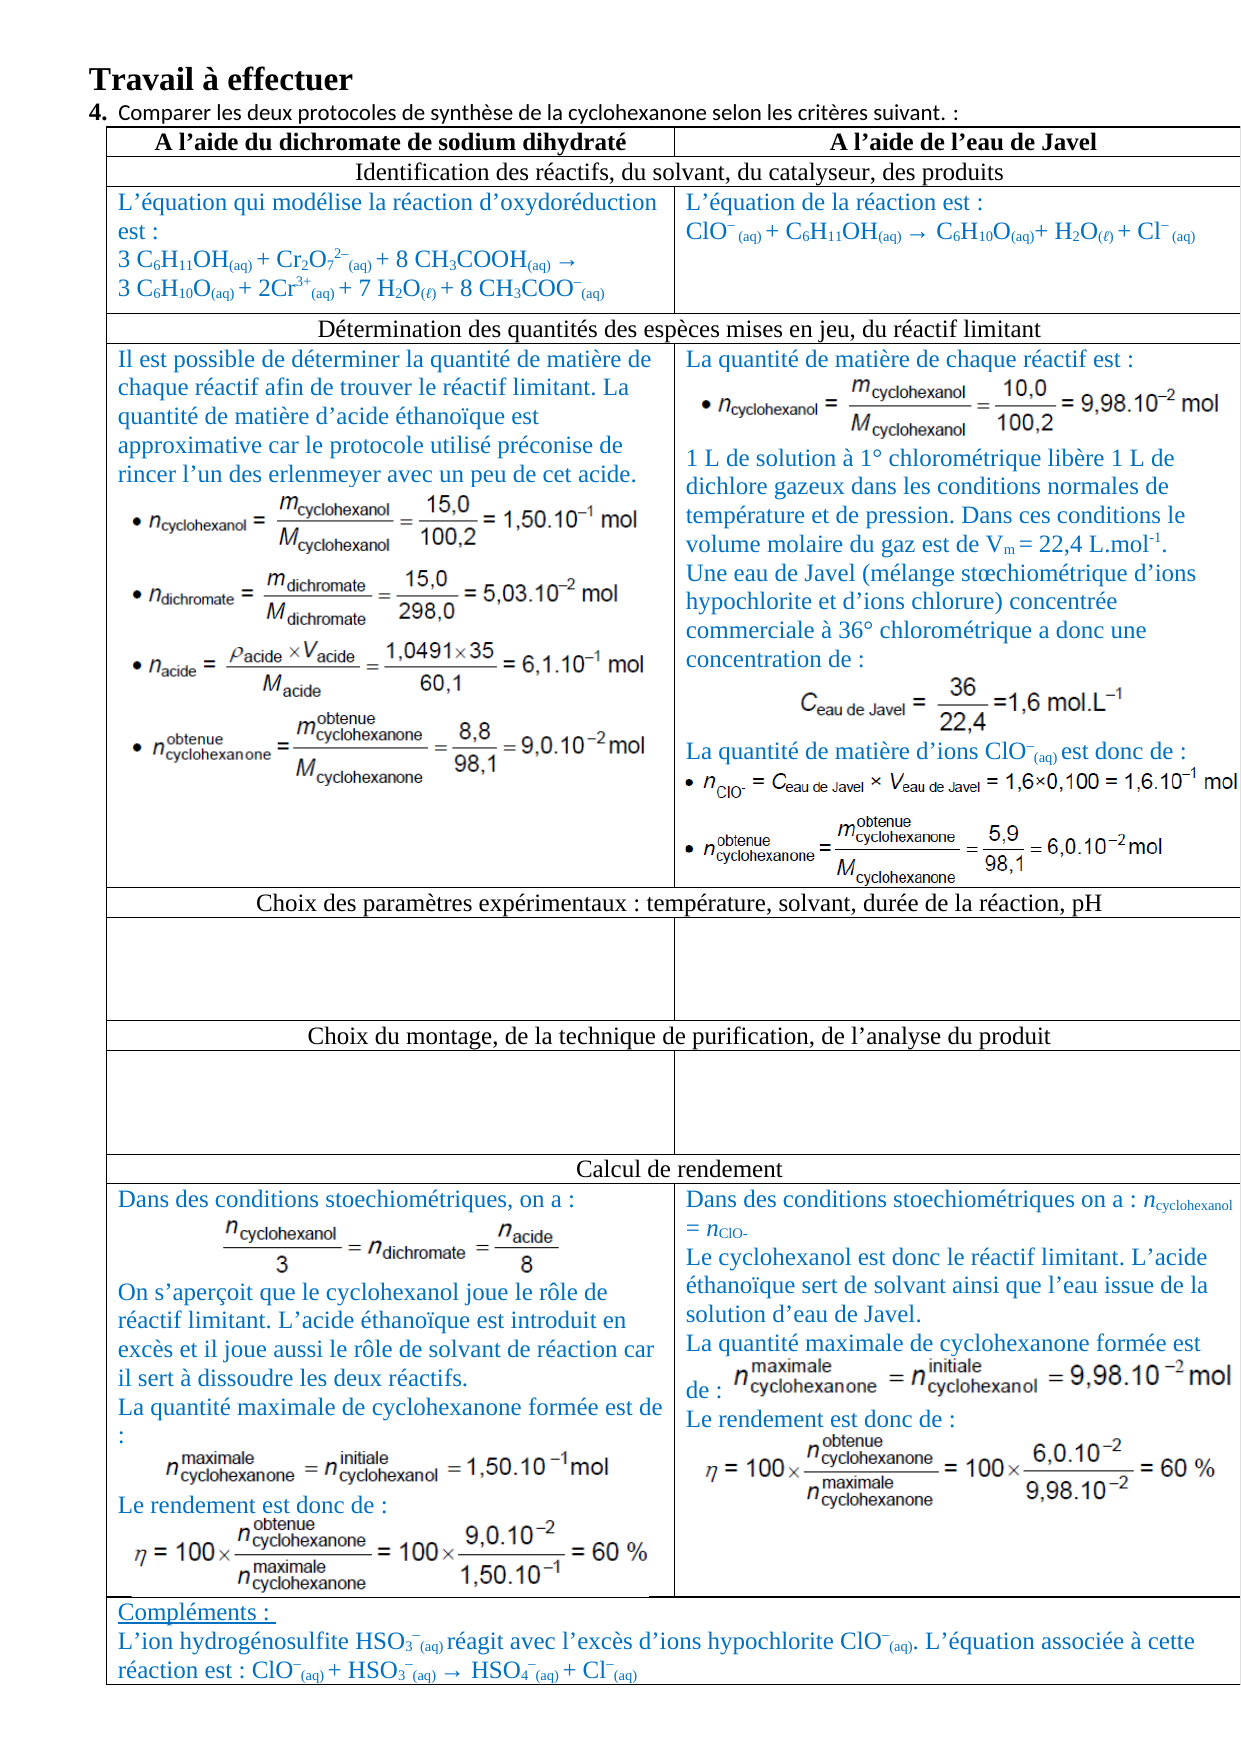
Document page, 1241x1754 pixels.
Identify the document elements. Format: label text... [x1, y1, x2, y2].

table_cell [107, 1051, 674, 1153]
table_cell [675, 1051, 1240, 1153]
table_cell L’équation de la réaction est : ClO– (aq) + C6H11OH(aq) → C6H10O(aq)+ H2O(ℓ) + Cl– (aq) [675, 187, 1240, 313]
table_cell L’équation qui modélise la réaction d’oxydoréduction est : 3 C6H11OH(aq) + Cr2O72–(aq) + 8 CH3COOH(aq) → 3 C6H10O(aq) + 2Cr3+(aq) + 7 H2O(ℓ) + 8 CH3COO–(aq) [107, 187, 674, 313]
table_cell Détermination des quantités des espèces mises en jeu, du réactif limitant [107, 314, 1240, 343]
table_cell Calcul de rendement [107, 1155, 1240, 1183]
text Travail à effectuer [88, 59, 1166, 97]
table_header A l’aide du dichromate de sodium dihydraté [107, 128, 674, 156]
table_cell [675, 918, 1240, 1020]
table_cell Il est possible de déterminer la quantité de matière de chaque réactif afin de trouver le réactif limitant. La quantité de matière d’acide éthanoïque est approximative car le protocole utilisé préconise de rincer l’un des erlenmeyer avec un peu de cet acide. [107, 344, 674, 887]
list Comparer les deux protocoles de synthèse de la cyclohexanone selon les critères suivant. : [88, 97, 1181, 126]
table_cell La quantité de matière de chaque réactif est : 1 L de solution à 1° chlorométrique libère 1 L de dichlore gazeux dans les conditions normales de température et de pression. Dans ces conditions le volume molaire du gaz est de Vm = 22,4 L.mol-1. Une eau de Javel (mélange stœchiométrique d’ions hypochlorite et d’ions chlorure) concentrée commerciale à 36° chlorométrique a donc une concentration de : La quantité de matière d’ions ClO–(aq) est donc de : [675, 344, 1240, 887]
table_cell Compléments : L’ion hydrogénosulfite HSO3–(aq) réagit avec l’excès d’ions hypochlorite ClO–(aq). L’équation associée à cette réaction est : ClO–(aq) + HSO3–(aq) → HSO4–(aq) + Cl–(aq) [107, 1598, 1240, 1684]
table_cell Dans des conditions stoechiométriques, on a : On s’aperçoit que le cyclohexanol joue le rôle de réactif limitant. L’acide éthanoïque est introduit en excès et il joue aussi le rôle de solvant de réaction car il sert à dissoudre les deux réactifs. La quantité maximale de cyclohexanone formée est de : Le rendement est donc de : [107, 1184, 674, 1596]
table_cell [107, 918, 674, 1020]
table_cell Choix des paramètres expérimentaux : température, solvant, durée de la réaction, pH [107, 888, 1240, 917]
table_header A l’aide de l’eau de Javel [675, 128, 1240, 156]
table_cell Identification des réactifs, du solvant, du catalyseur, des produits [107, 157, 1240, 186]
table_cell Choix du montage, de la technique de purification, de l’analyse du produit [107, 1021, 1240, 1050]
table_cell Dans des conditions stoechiométriques on a : ncyclohexanol = nClO- Le cyclohexanol est donc le réactif limitant. L’acide éthanoïque sert de solvant ainsi que l’eau issue de la solution d’eau de Javel. La quantité maximale de cyclohexanone formée est de : Le rendement est donc de : [675, 1184, 1240, 1596]
